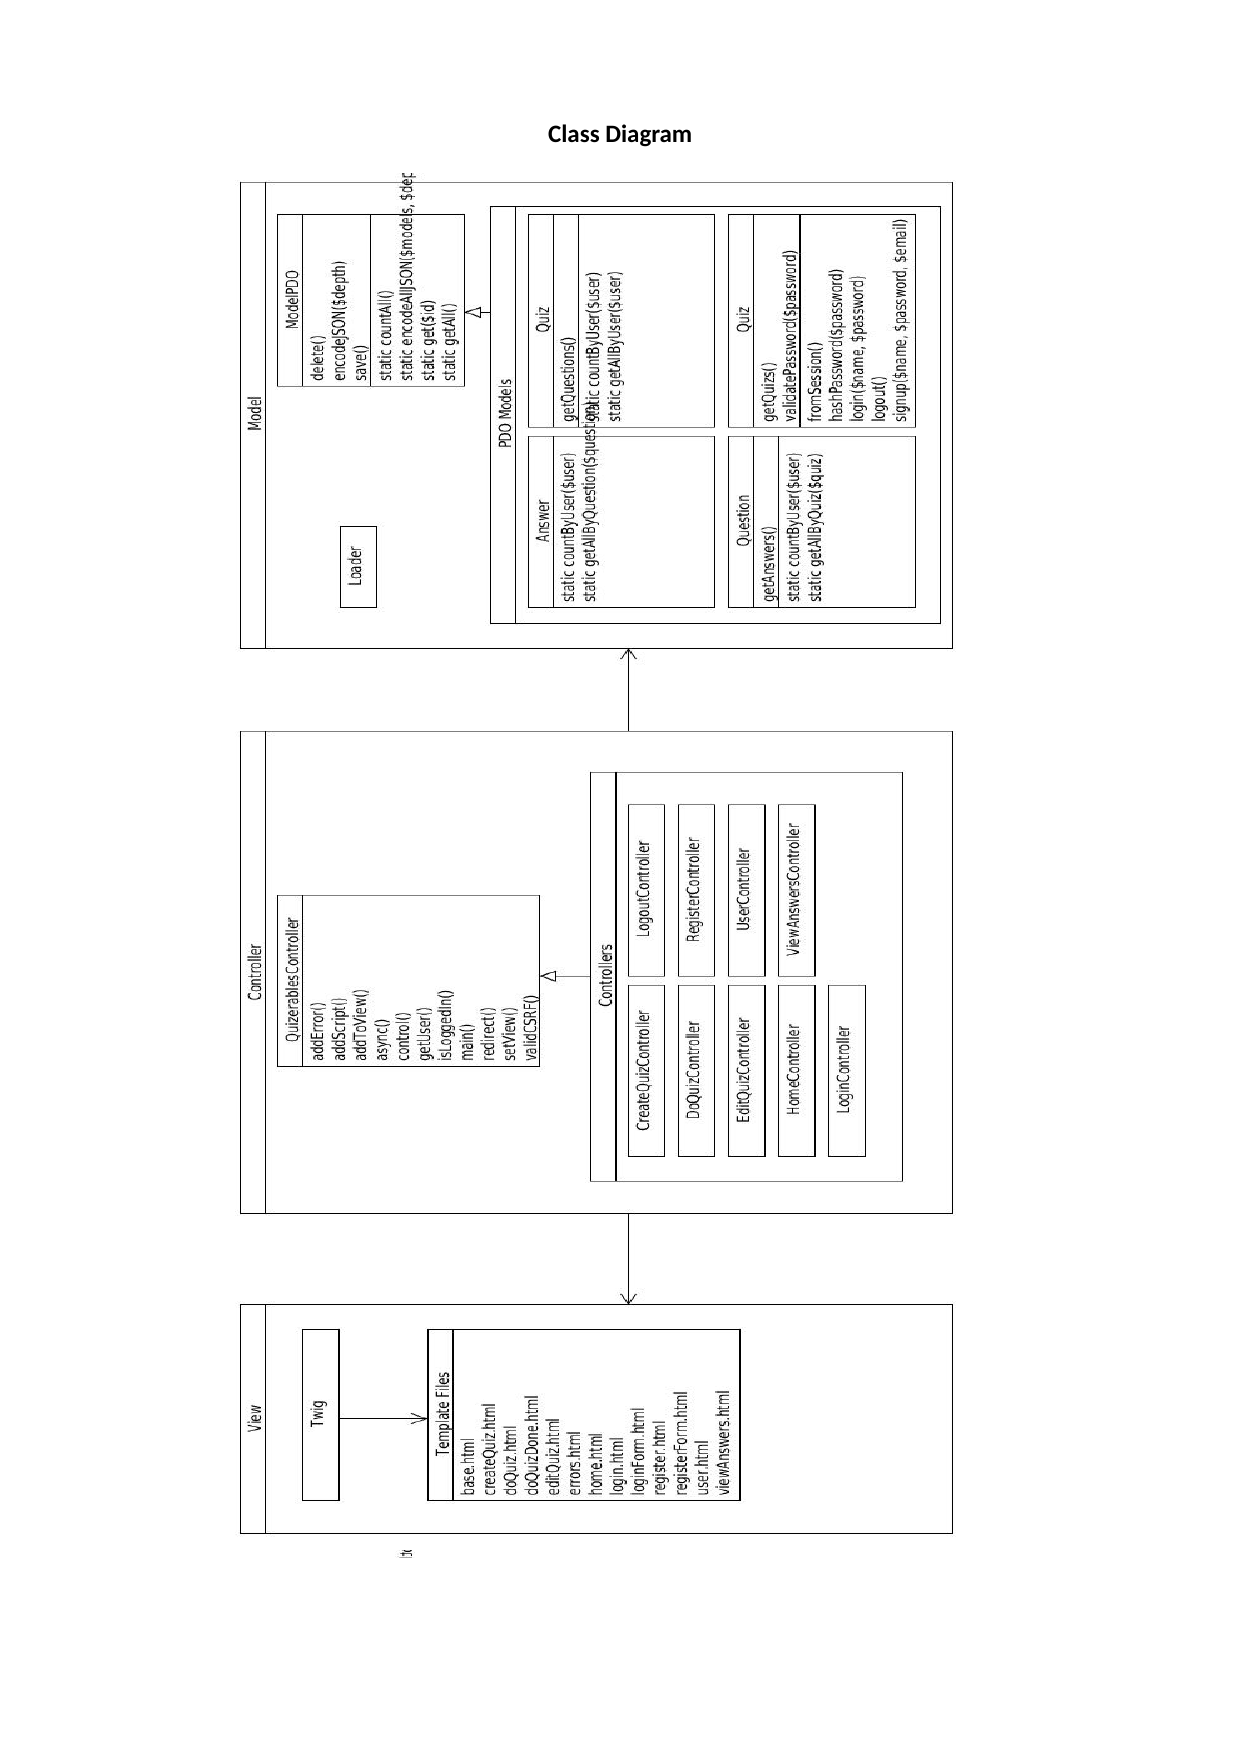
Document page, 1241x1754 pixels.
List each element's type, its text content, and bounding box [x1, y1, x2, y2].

picture [215, 173, 979, 1558]
list Class Diagram [118, 118, 1122, 149]
